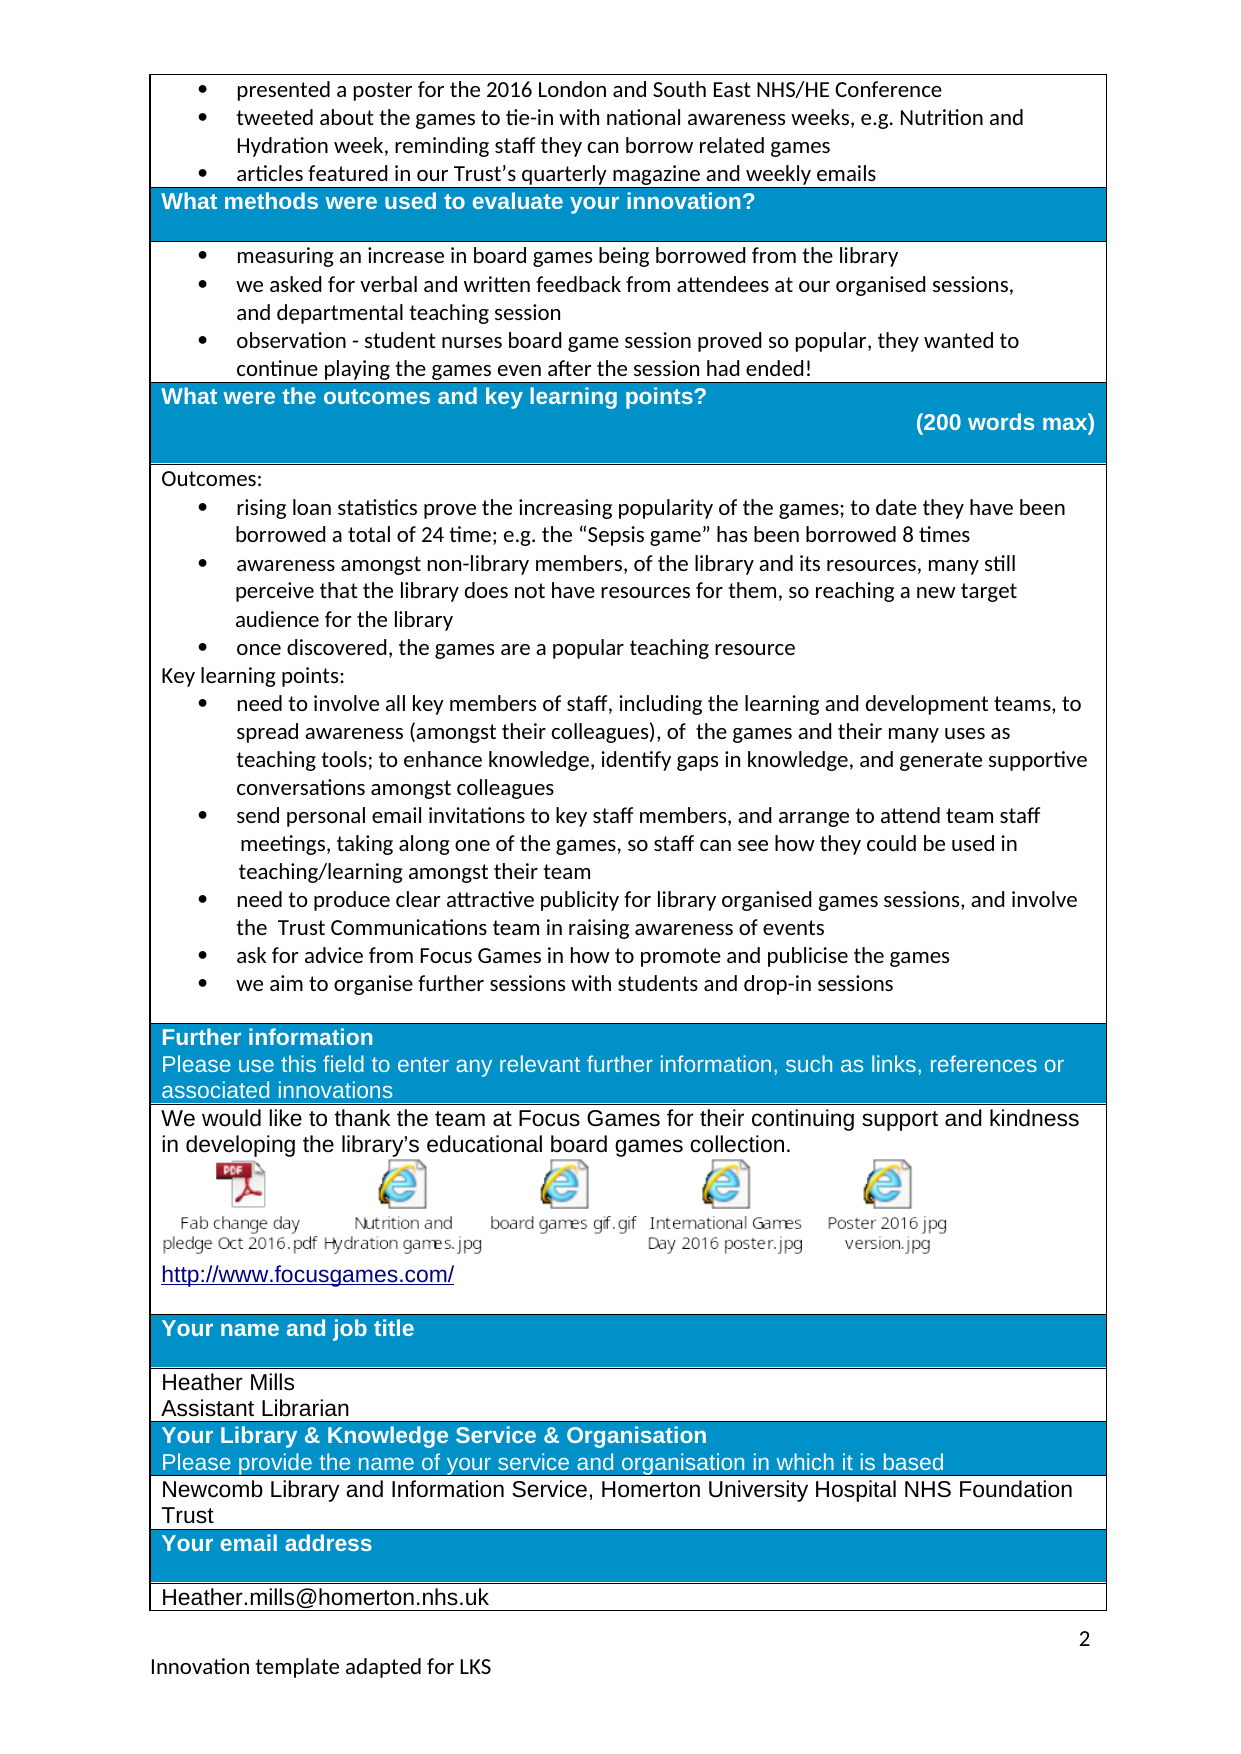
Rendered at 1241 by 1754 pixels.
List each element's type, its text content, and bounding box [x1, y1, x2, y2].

table_cell Your email address [151, 1530, 1106, 1582]
table_cell Your Library & Knowledge Service & Organisation Please provide the name of your service and organisation in which it is based [151, 1422, 1106, 1475]
table_cell What were the outcomes and key learning points? (200 words max) [151, 383, 1106, 463]
table_cell What methods were used to evaluate your innovation? [151, 188, 1106, 241]
table_cell Your name and job title [151, 1315, 1106, 1367]
table_cell Heather Mills Assistant Librarian location within HEE [151, 1369, 1106, 1421]
table_cell Newcomb Library and Information Service, Homerton University Hospital NHS Foundation Trust [151, 1476, 1106, 1529]
table_cell Further information Please use this field to enter any relevant further information, such as links, references or associated innovations [151, 1024, 1106, 1103]
table_cell Several games (including the Sepsis game, Stop the pressure, Infection Control) purchased (in conjunction with our Trust’s Head of Professional Education, Learning and Development, who could see their potential), and added to the library’s stock. We hoped the games would be borrowed and played in team meetings/training sessions to publicise the games we emailed key staff leads highlighting the games’ uses in teaching sessions some games were borrowed more regularly than others, so we need to increase awareness of them arranged a student nurses games afternoon (as part of their weekly classroom learning programme), inviting key nursing staff to observe the games in action and a Focus Games representative continuing our awareness campaign, for Fab NHS Change Day 2016 we invited all staff to “Change the way you learn” by attending a drop-in lunchtime session (with free food). We displayed posters, sent all-staff emails, and tweets advertised a drop-in and discover afternoon for International Games Day presented a poster for the 2016 London and South East NHS/HE Conference tweeted about the games to tie-in with national awareness weeks, e.g. Nutrition and Hydration week, reminding staff they can borrow related games articles featured in our Trust’s quarterly magazine and weekly emails [151, 75, 1106, 187]
table_cell Heather.mills@homerton.nhs.ukh [151, 1584, 1106, 1610]
table_cell Outcomes: rising loan statistics prove the increasing popularity of the games; to date they have been borrowed a total of 24 time; e.g. the “Sepsis game” has been borrowed 8 times awareness amongst non-library members, of the library and its resources, many still perceive that the library does not have resources for them, so reaching a new target audience for the library once discovered, the games are a popular teaching resource Key learning points: need to involve all key members of staff, including the learning and development teams, to spread awareness (amongst their colleagues), of the games and their many uses as teaching tools; to enhance knowledge, identify gaps in knowledge, and generate supportive conversations amongst colleagues send personal email invitations to key staff members, and arrange to attend team staff meetings, taking along one of the games, so staff can see how they could be used in teaching/learning amongst their team need to produce clear attractive publicity for library organised games sessions, and involve the Trust Communications team in raising awareness of events ask for advice from Focus Games in how to promote and publicise the games we aim to organise further sessions with students and drop-in sessions [151, 465, 1106, 1023]
table_cell measuring an increase in board games being borrowed from the library we asked for verbal and written feedback from attendees at our organised sessions, and departmental teaching session observation - student nurses board game session proved so popular, they wanted to continue playing the games even after the session had ended! [151, 242, 1106, 382]
table_cell We would like to thank the team at Focus Games for their continuing support and kindness in developing the library’s educational board games collection. http://www.focusgames.com/ [151, 1105, 1106, 1314]
